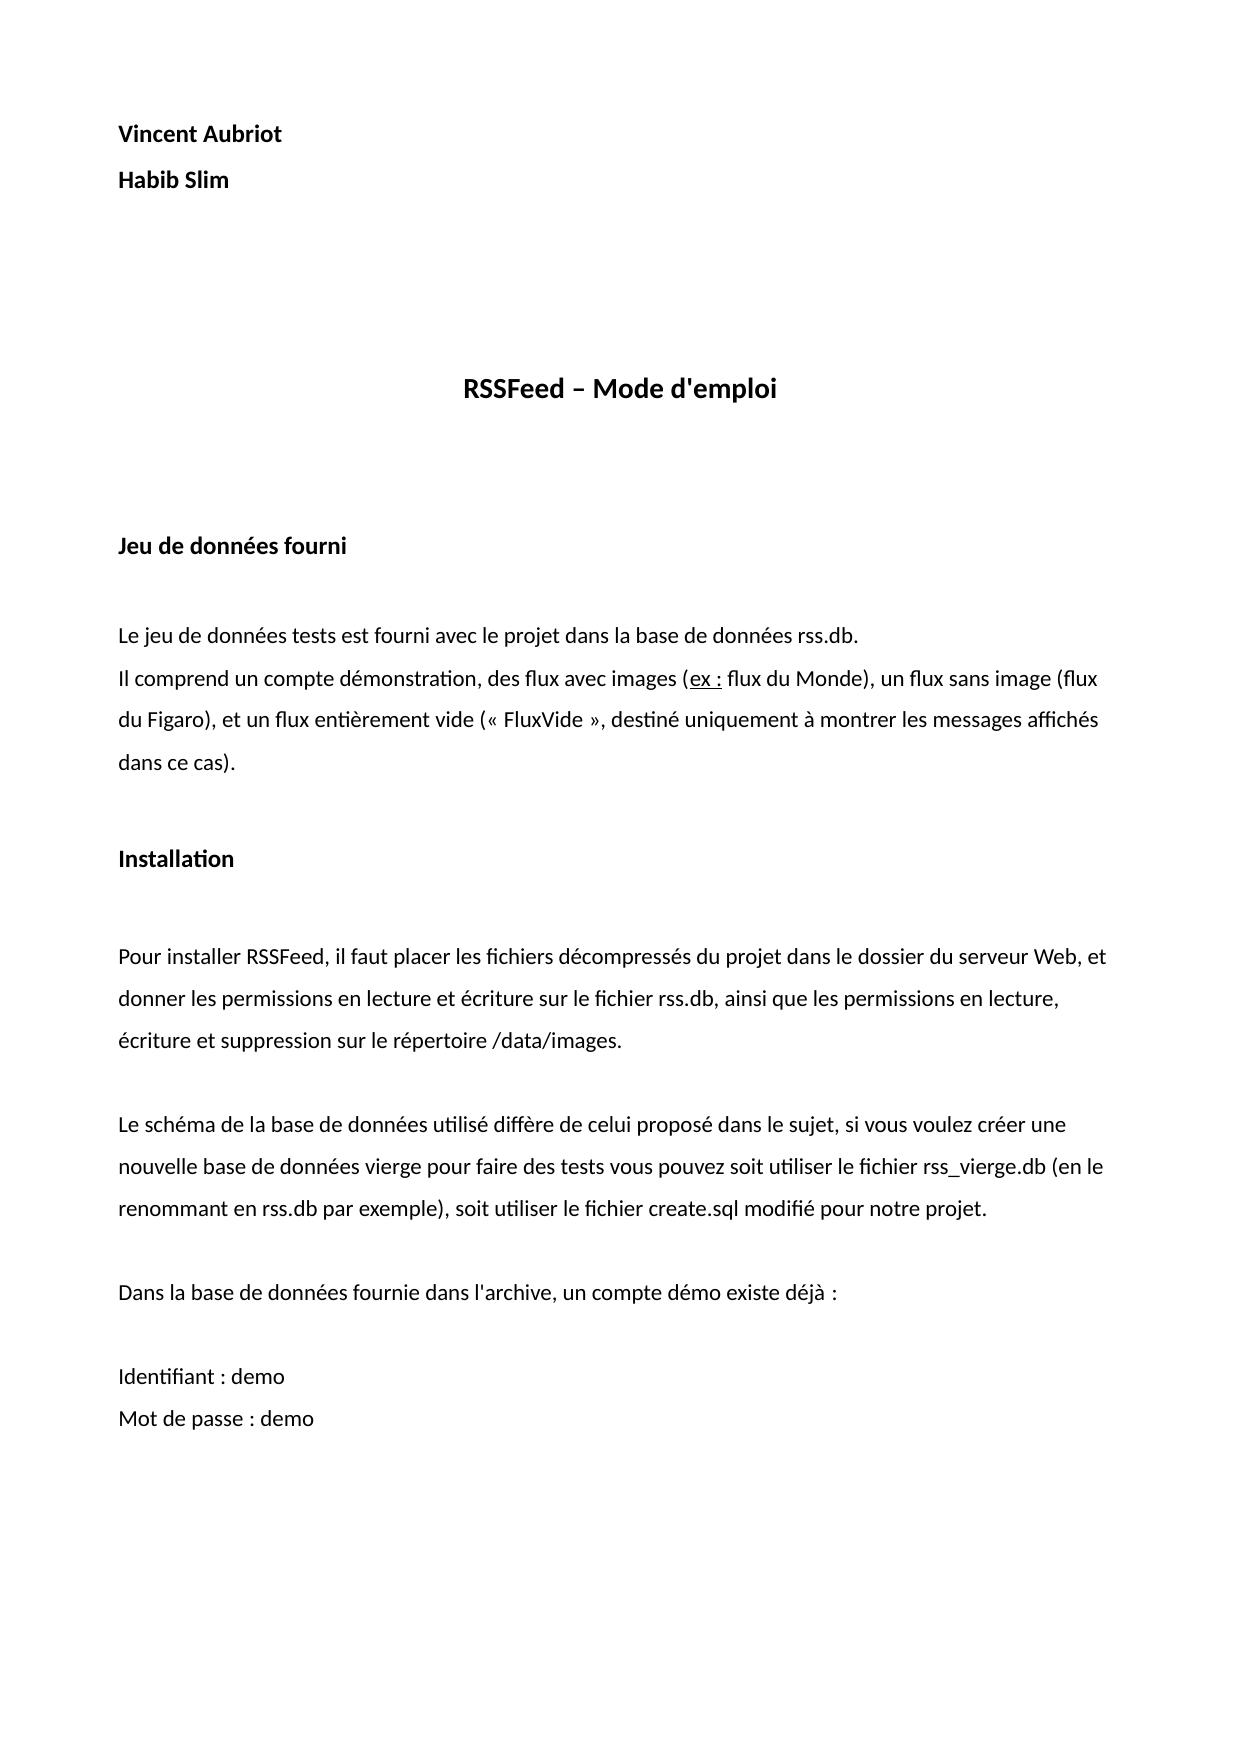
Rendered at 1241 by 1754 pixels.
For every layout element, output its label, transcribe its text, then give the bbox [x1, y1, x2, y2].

text Identifiant : demo [118, 1362, 1122, 1390]
text Le jeu de données tests est fourni avec le projet dans la base de données rss.db. [118, 622, 1122, 650]
text Le schéma de la base de données utilisé diffère de celui proposé dans le sujet, si vous voulez créer une nouvelle base de données vierge pour faire des tests vous pouvez soit utiliser le fichier rss_vierge.db (en le renommant en rss.db par exemple), soit utiliser le fichier create.sql modifié pour notre projet. [118, 1110, 1122, 1222]
text Jeu de données fourni [118, 530, 1122, 561]
text RSSFeed – Mode d'emploi [118, 370, 1122, 406]
text Vincent Aubriot [118, 118, 1122, 149]
text Mot de passe : demo [118, 1404, 1122, 1432]
text Pour installer RSSFeed, il faut placer les fichiers décompressés du projet dans le dossier du serveur Web, et donner les permissions en lecture et écriture sur le fichier rss.db, ainsi que les permissions en lecture, écriture et suppression sur le répertoire /data/images. [118, 942, 1122, 1054]
text Il comprend un compte démonstration, des flux avec images (ex : flux du Monde), un flux sans image (flux du Figaro), et un flux entièrement vide (« FluxVide », destiné uniquement à montrer les messages affichés dans ce cas). [118, 664, 1122, 776]
text Installation [118, 843, 1122, 873]
text Dans la base de données fournie dans l'archive, un compte démo existe déjà : [118, 1278, 1122, 1306]
text Habib Slim [118, 164, 1122, 194]
